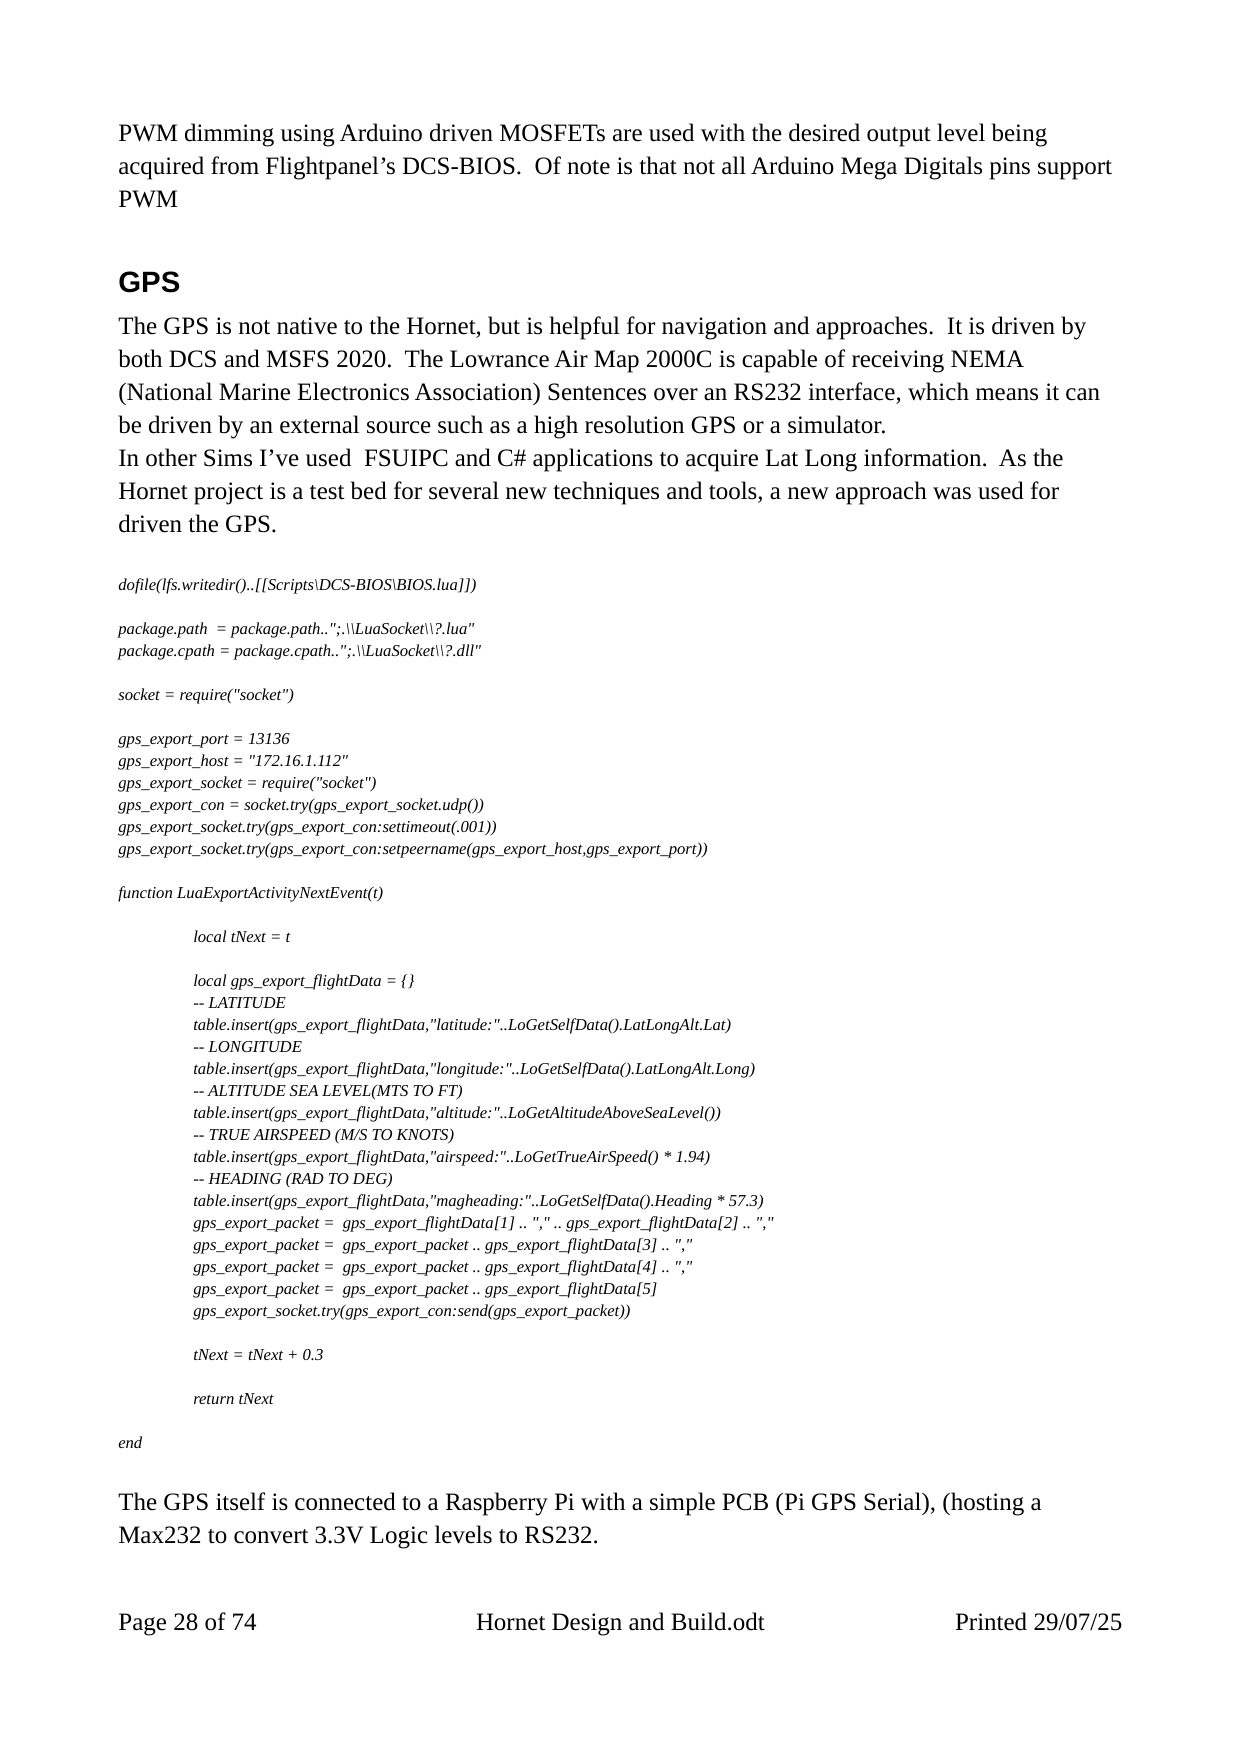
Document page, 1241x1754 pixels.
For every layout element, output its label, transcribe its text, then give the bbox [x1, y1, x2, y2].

text function LuaExportActivityNextEvent(t) [118, 883, 1122, 902]
text return tNext [118, 1388, 1122, 1408]
text The GPS is not native to the Hornet, but is helpful for navigation and approaches. It is driven by both DCS and MSFS 2020. The Lowrance Air Map 2000C is capable of receiving NEMA (National Marine Electronics Association) Sentences over an RS232 interface, which means it can be driven by an external source such as a high resolution GPS or a simulator. [118, 311, 1122, 439]
text gps_export_socket.try(gps_export_con:setpeername(gps_export_host,gps_export_port)) [118, 839, 1122, 858]
text local gps_export_flightData = {} [118, 971, 1122, 990]
text table.insert(gps_export_flightData,"latitude:"..LoGetSelfData().LatLongAlt.Lat) [118, 1015, 1122, 1034]
subtitle GPS [118, 265, 1122, 298]
text gps_export_socket = require("socket") [118, 773, 1122, 792]
text gps_export_con = socket.try(gps_export_socket.udp()) [118, 795, 1122, 814]
text -- LATITUDE [118, 993, 1122, 1012]
text In other Sims I’ve used FSUIPC and C# applications to acquire Lat Long information. As the Hornet project is a test bed for several new techniques and tools, a new approach was used for driven the GPS. [118, 443, 1122, 538]
text The GPS itself is connected to a Raspberry Pi with a simple PCB (Pi GPS Serial), (hosting a Max232 to convert 3.3V Logic levels to RS232. [118, 1487, 1122, 1549]
text tNext = tNext + 0.3 [118, 1344, 1122, 1364]
text gps_export_packet = gps_export_packet .. gps_export_flightData[5] [118, 1278, 1122, 1298]
text table.insert(gps_export_flightData,"airspeed:"..LoGetTrueAirSpeed() * 1.94) [118, 1147, 1122, 1166]
text gps_export_socket.try(gps_export_con:send(gps_export_packet)) [118, 1301, 1122, 1320]
text gps_export_port = 13136 [118, 729, 1122, 748]
text package.cpath = package.cpath..";.\\LuaSocket\\?.dll" [118, 641, 1122, 660]
text table.insert(gps_export_flightData,"longitude:"..LoGetSelfData().LatLongAlt.Long) [118, 1059, 1122, 1078]
text -- LONGITUDE [118, 1037, 1122, 1056]
text gps_export_packet = gps_export_packet .. gps_export_flightData[3] .. "," [118, 1234, 1122, 1254]
text dofile(lfs.writedir()..[[Scripts\DCS-BIOS\BIOS.lua]]) [118, 575, 1122, 594]
text local tNext = t [118, 927, 1122, 946]
text package.path = package.path..";.\\LuaSocket\\?.lua" [118, 619, 1122, 638]
text table.insert(gps_export_flightData,"altitude:"..LoGetAltitudeAboveSeaLevel()) [118, 1103, 1122, 1122]
text gps_export_socket.try(gps_export_con:settimeout(.001)) [118, 817, 1122, 836]
text PWM dimming using Arduino driven MOSFETs are used with the desired output level being acquired from Flightpanel’s DCS-BIOS. Of note is that not all Arduino Mega Digitals pins support PWM [118, 118, 1122, 213]
text gps_export_packet = gps_export_packet .. gps_export_flightData[4] .. "," [118, 1257, 1122, 1276]
text socket = require("socket") [118, 685, 1122, 704]
text gps_export_packet = gps_export_flightData[1] .. "," .. gps_export_flightData[2] .. "," [118, 1213, 1122, 1232]
text -- ALTITUDE SEA LEVEL(MTS TO FT) [118, 1081, 1122, 1100]
text -- HEADING (RAD TO DEG) [118, 1169, 1122, 1188]
text gps_export_host = "172.16.1.112" [118, 751, 1122, 770]
text -- TRUE AIRSPEED (M/S TO KNOTS) [118, 1125, 1122, 1144]
text table.insert(gps_export_flightData,"magheading:"..LoGetSelfData().Heading * 57.3) [118, 1191, 1122, 1210]
text end [118, 1432, 1122, 1452]
